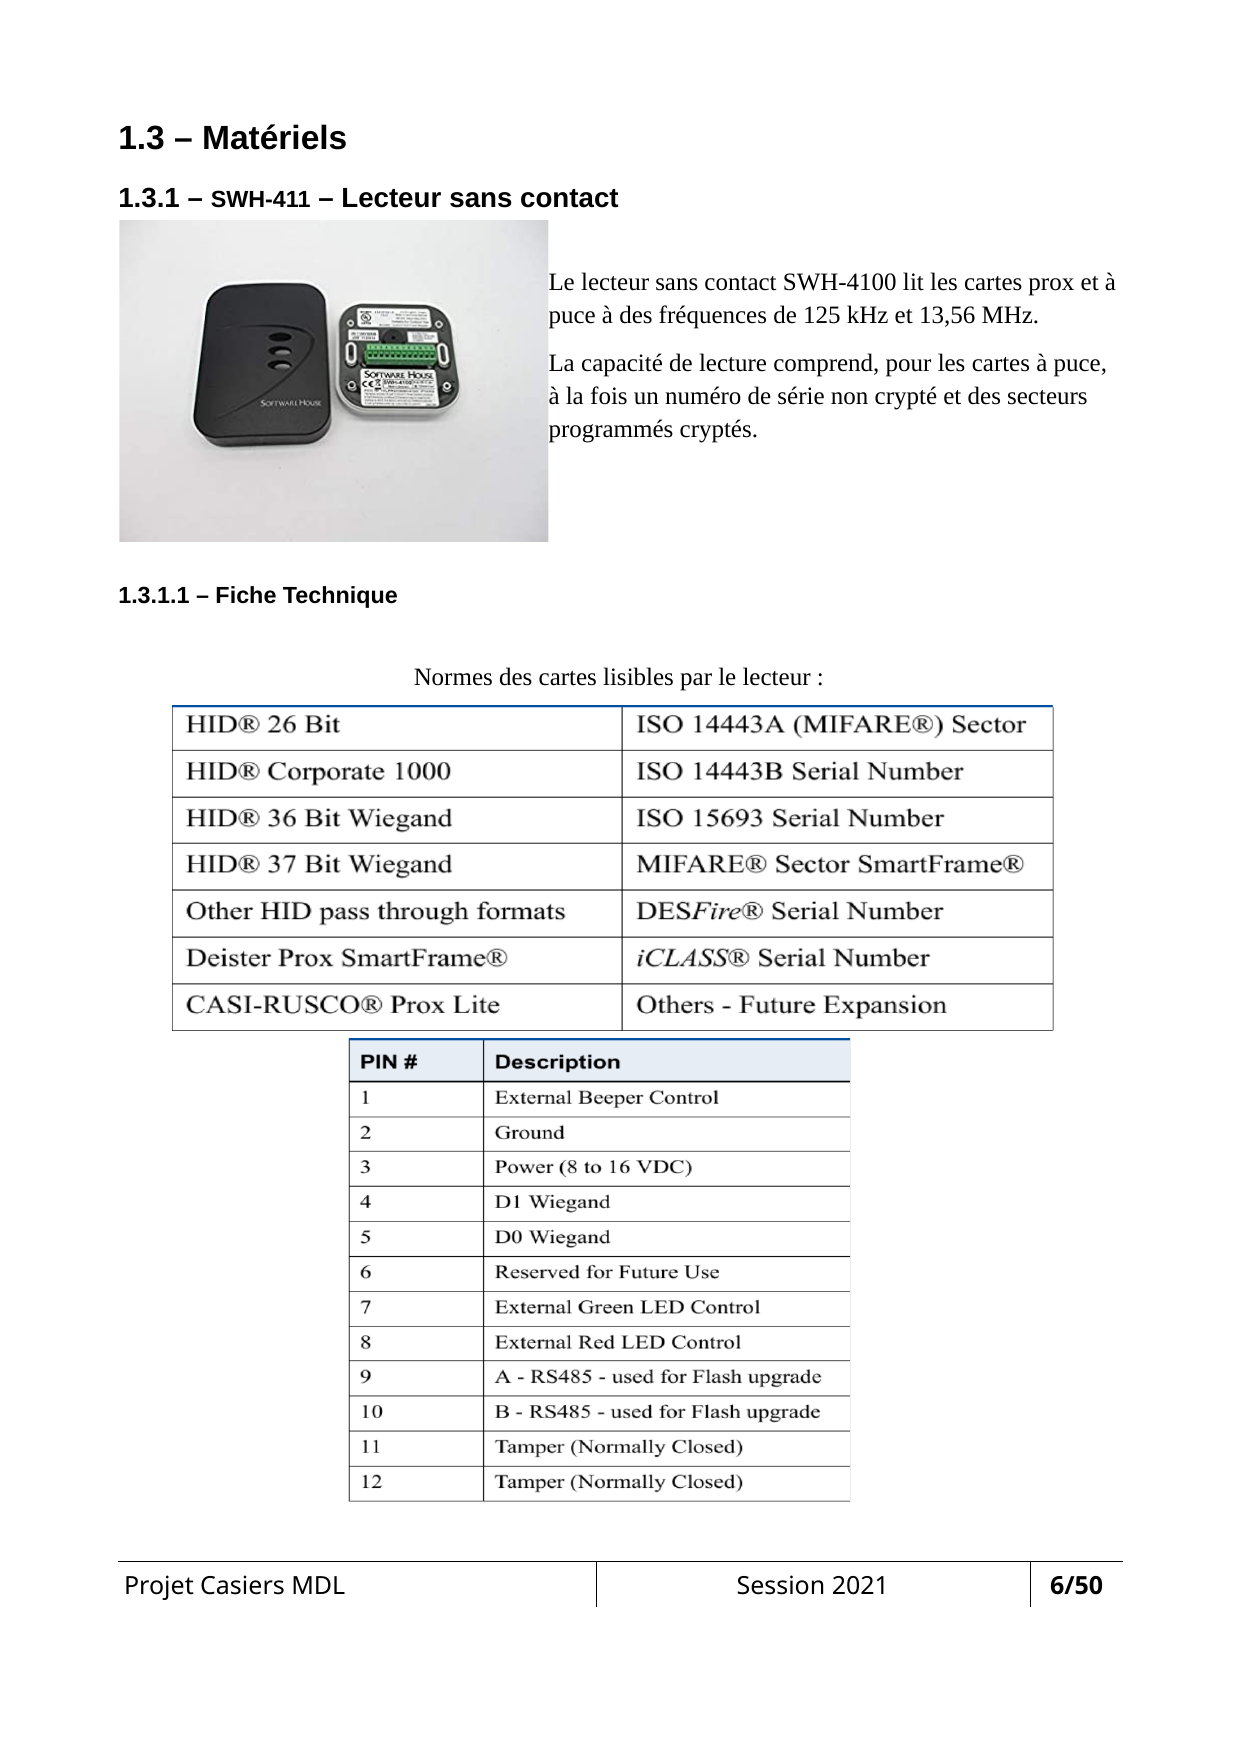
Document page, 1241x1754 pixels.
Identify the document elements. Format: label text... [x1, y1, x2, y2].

picture [348, 1038, 851, 1502]
text Le lecteur sans contact SWH-4100 lit les cartes prox et à puce à des fréquences de 125 kHz et 13,56 MHz. [549, 267, 1122, 329]
picture [172, 705, 1054, 1031]
subtitle 1.3.1.1 – Fiche Technique [118, 582, 1122, 608]
text Normes des cartes lisibles par le lecteur : [118, 662, 1122, 691]
text La capacité de lecture comprend, pour les cartes à puce, à la fois un numéro de série non crypté et des secteurs programmés cryptés. [549, 348, 1122, 443]
picture [119, 220, 549, 542]
subtitle 1.3.1 – SWH-411 – Lecteur sans contact [118, 182, 1122, 214]
subtitle 1.3 – Matériels [118, 118, 1122, 157]
